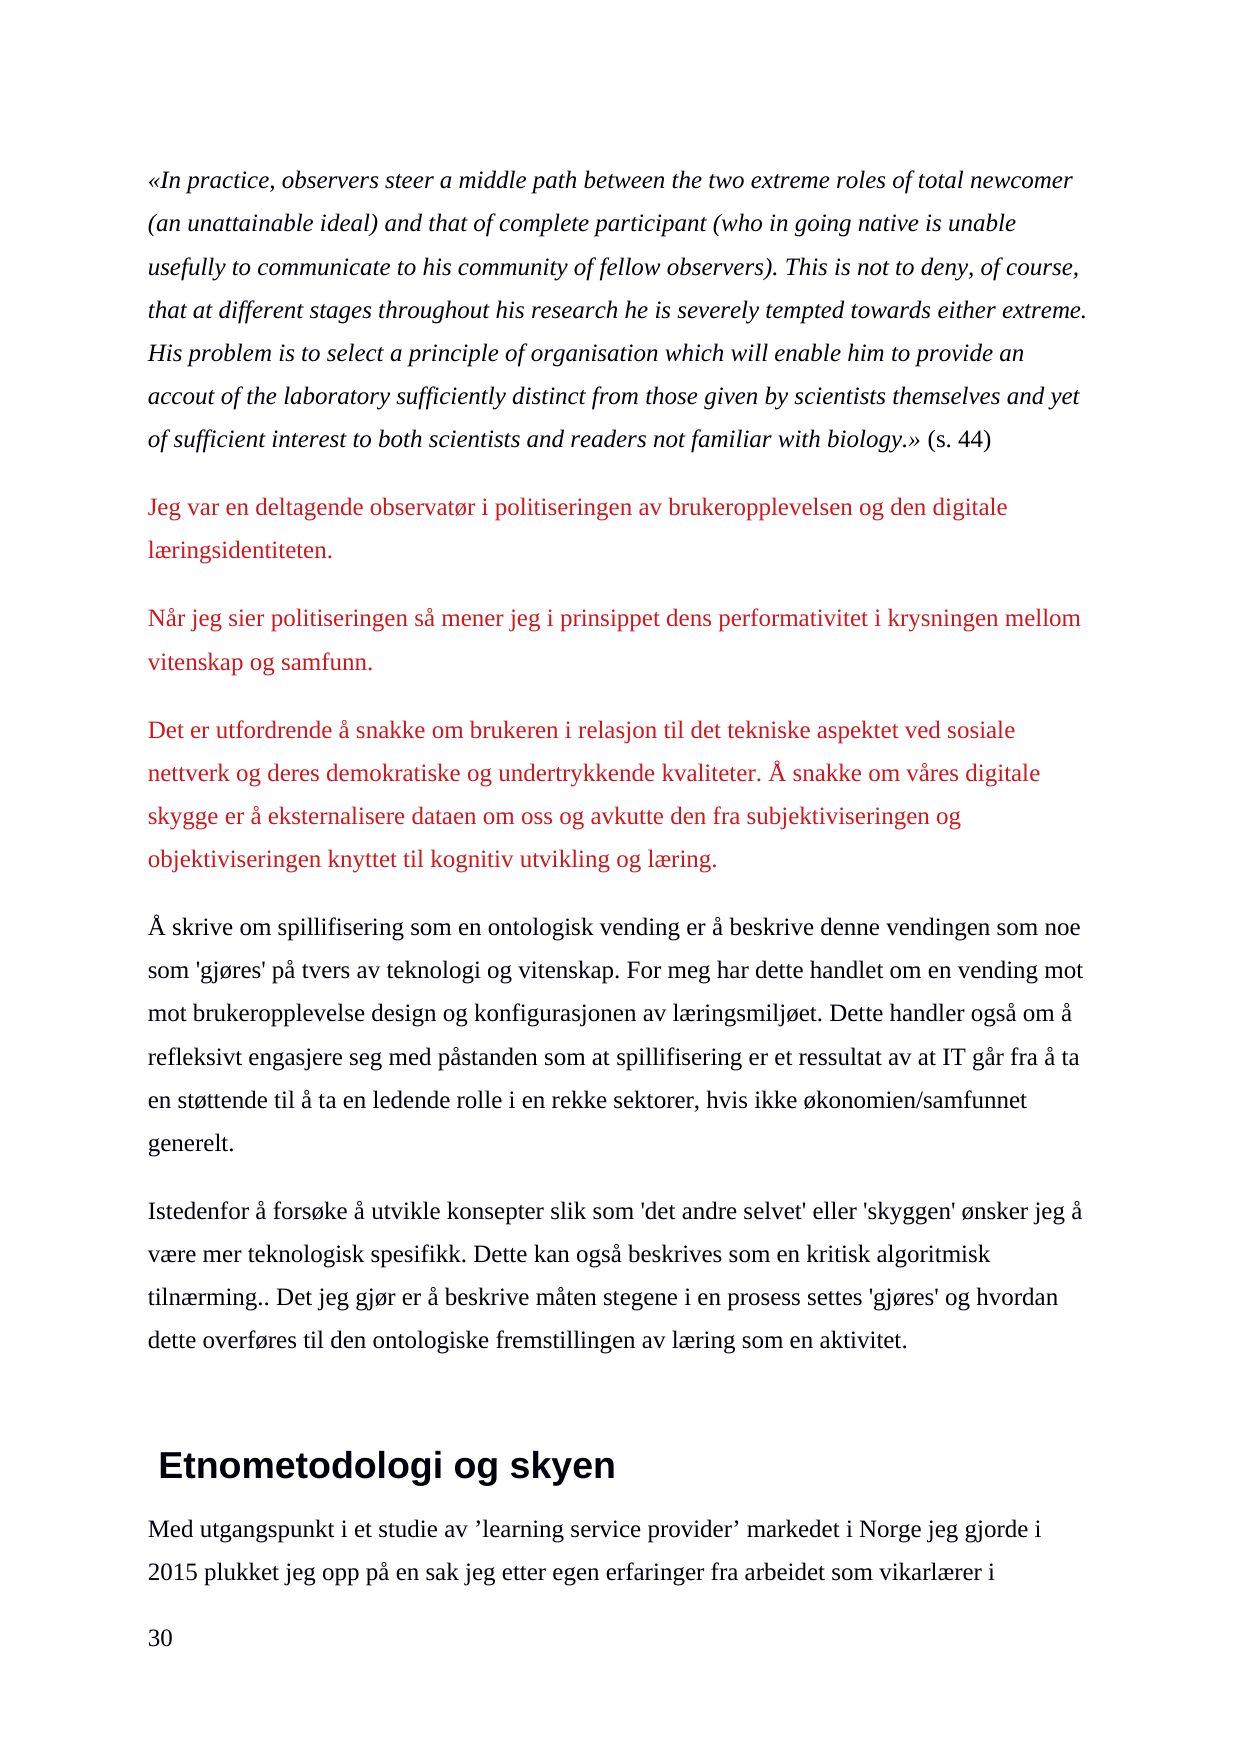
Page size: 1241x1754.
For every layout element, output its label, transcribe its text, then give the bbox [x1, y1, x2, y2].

text «In practice, observers steer a middle path between the two extreme roles of total newcomer (an unattainable ideal) and that of complete participant (who in going native is unable usefully to communicate to his community of fellow observers). This is not to deny, of course, that at different stages throughout his research he is severely tempted towards either extreme. His problem is to select a principle of organisation which will enable him to provide an accout of the laboratory sufficiently distinct from those given by scientists themselves and yet of sufficient interest to both scientists and readers not familiar with biology.» (s. 44) [148, 165, 1092, 453]
text Istedenfor å forsøke å utvikle konsepter slik som 'det andre selvet' eller 'skyggen' ønsker jeg å være mer teknologisk spesifikk. Dette kan også beskrives som en kritisk algoritmisk tilnærming.. Det jeg gjør er å beskrive måten stegene i en prosess settes 'gjøres' og hvordan dette overføres til den ontologiske fremstillingen av læring som en aktivitet. [148, 1196, 1092, 1354]
text Å skrive om spillifisering som en ontologisk vending er å beskrive denne vendingen som noe som 'gjøres' på tvers av teknologi og vitenskap. For meg har dette handlet om en vending mot mot brukeropplevelse design og konfigurasjonen av læringsmiljøet. Dette handler også om å refleksivt engasjere seg med påstanden som at spillifisering er et ressultat av at IT går fra å ta en støttende til å ta en ledende rolle i en rekke sektorer, hvis ikke økonomien/samfunnet generelt. [148, 912, 1092, 1157]
text Når jeg sier politiseringen så mener jeg i prinsippet dens performativitet i krysningen mellom vitenskap og samfunn. [148, 603, 1092, 675]
text Jeg var en deltagende observatør i politiseringen av brukeropplevelsen og den digitale læringsidentiteten. [148, 492, 1092, 564]
text Med utgangspunkt i et studie av ’learning service provider’ markedet i Norge jeg gjorde i 2015 plukket jeg opp på en sak jeg etter egen erfaringer fra arbeidet som vikarlærer i [148, 1514, 1092, 1586]
text Det er utfordrende å snakke om brukeren i relasjon til det tekniske aspektet ved sosiale nettverk og deres demokratiske og undertrykkende kvaliteter. Å snakke om våres digitale skygge er å eksternalisere dataen om oss og avkutte den fra subjektiviseringen og objektiviseringen knyttet til kognitiv utvikling og læring. [148, 715, 1092, 873]
subtitle Etnometodologi og skyen [148, 1443, 1092, 1487]
